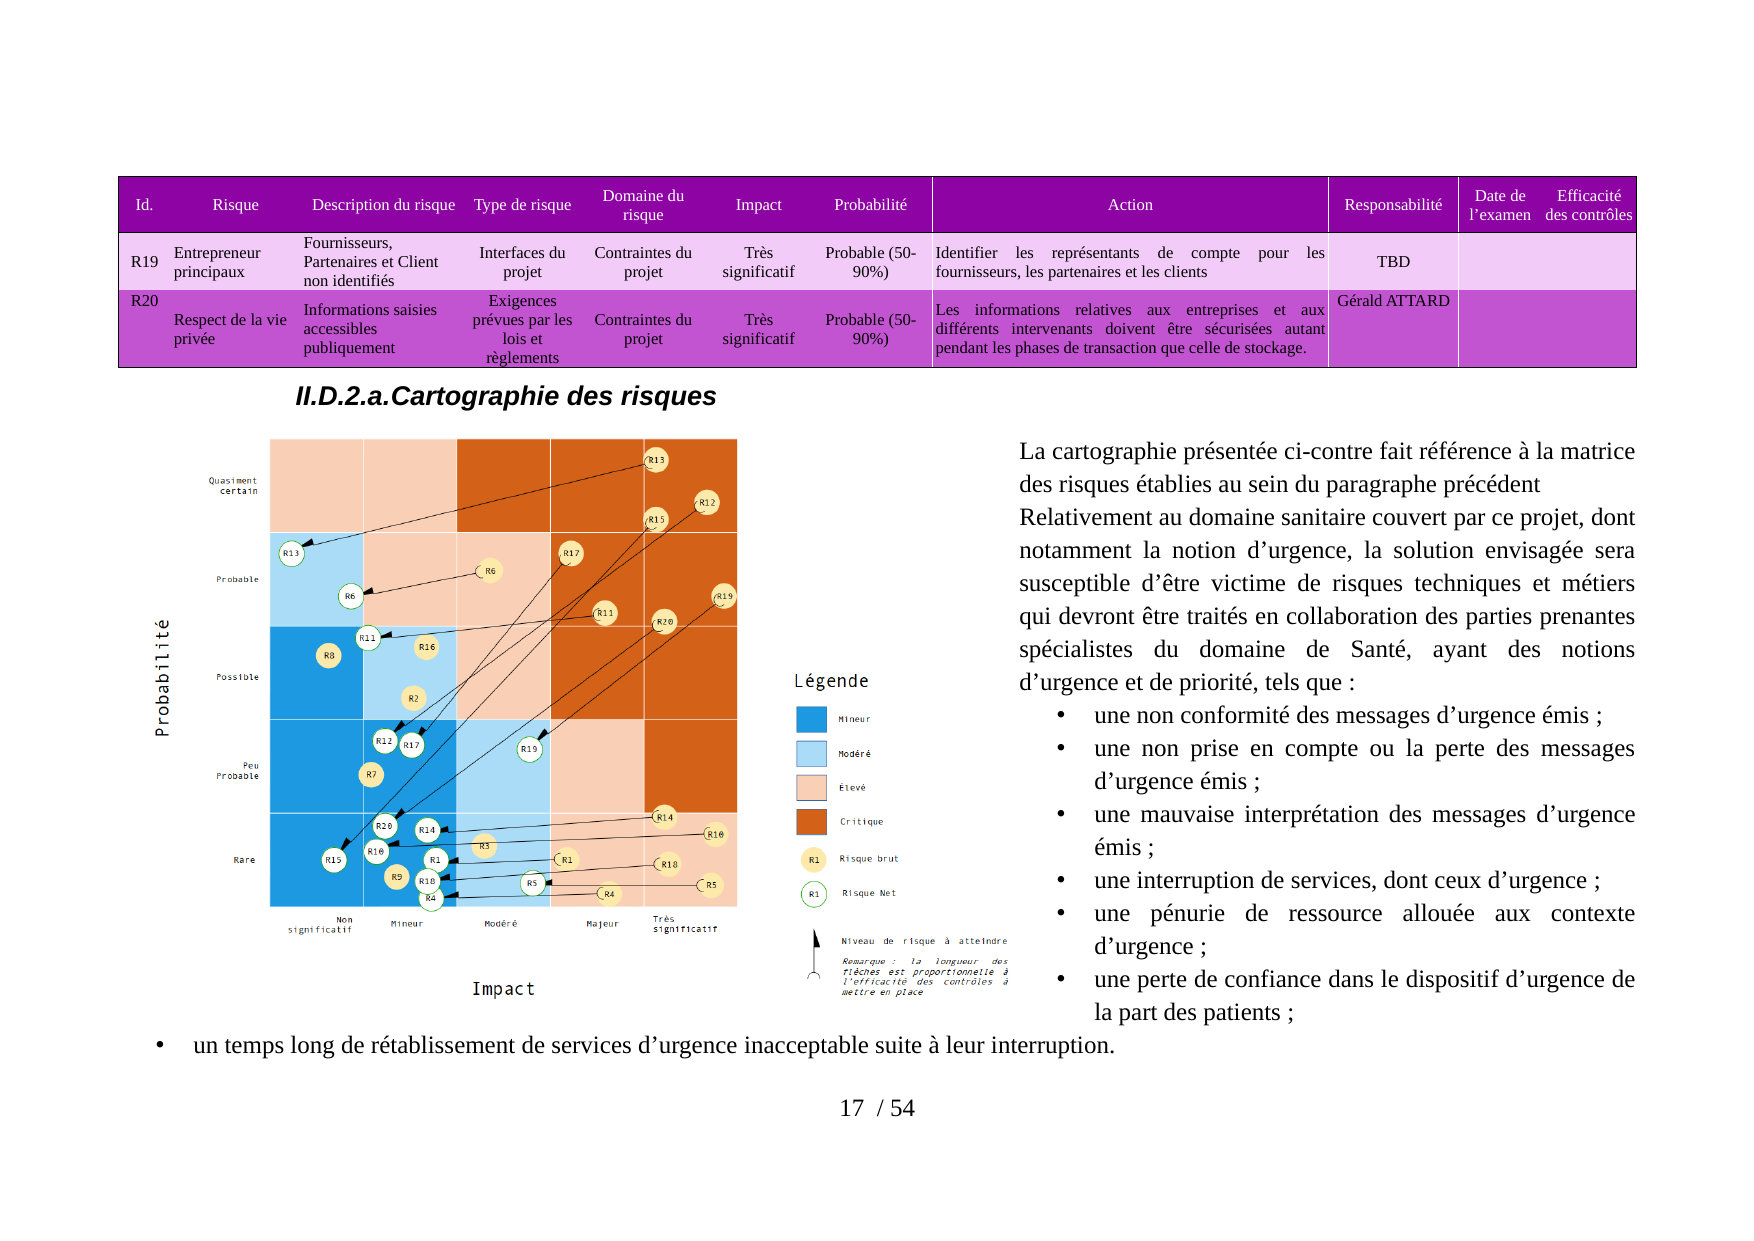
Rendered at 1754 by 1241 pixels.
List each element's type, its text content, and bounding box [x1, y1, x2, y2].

table_cell Entrepreneur principaux [171, 233, 300, 290]
table_header Action [933, 177, 1328, 232]
list une perte de confiance dans le dispositif d’urgence de la part des patients ; [156, 964, 1636, 1026]
text Relativement au domaine sanitaire couvert par ce projet, dont notamment la notion d’urgence, la solution envisagée sera susceptible d’être victime de risques techniques et métiers qui devront être traités en collaboration des parties prenantes spécialistes du domaine de Santé, ayant des notions d’urgence et de priorité, tels que : [1019, 502, 1636, 696]
table_cell Les informations relatives aux entreprises et aux différents intervenants doivent être sécurisées autant pendant les phases de transaction que celle de stockage. [933, 290, 1328, 367]
table_header Probabilité [809, 177, 932, 232]
table_cell Exigences prévues par les lois et règlements [467, 290, 578, 367]
list une non conformité des messages d’urgence émis ; [1019, 700, 1636, 729]
list une mauvaise interprétation des messages d’urgence émis ; [1019, 799, 1636, 861]
table_cell R20 [119, 290, 171, 367]
text La cartographie présentée ci-contre fait référence à la matrice des risques établies au sein du paragraphe précédent [1019, 436, 1636, 497]
table_cell R19 [119, 233, 171, 290]
table_header Responsabilité [1329, 177, 1458, 232]
table_cell Probable (50-90%) [809, 290, 932, 367]
list une non prise en compte ou la perte des messages d’urgence émis ; [1019, 733, 1636, 795]
table_cell Très significatif [708, 233, 809, 290]
table_cell Probable (50-90%) [809, 233, 932, 290]
table_cell [1542, 233, 1636, 290]
list un temps long de rétablissement de services d’urgence inacceptable suite à leur interruption. [156, 1030, 1636, 1059]
picture [139, 429, 1019, 1005]
table_cell Informations saisies accessibles publiquement [300, 290, 467, 367]
table_cell Identifier les représentants de compte pour les fournisseurs, les partenaires et les clients [933, 233, 1328, 290]
table_cell Gérald ATTARD [1329, 290, 1458, 367]
table_cell TBD [1329, 233, 1458, 290]
subtitle Cartographie des risques [118, 380, 1636, 411]
list une pénurie de ressource allouée aux contexte d’urgence ; [1019, 898, 1636, 960]
table_cell [1459, 290, 1542, 367]
table_cell Contraintes du projet [578, 233, 708, 290]
table_header Date de l’examen [1459, 177, 1542, 232]
table_header Risque [171, 177, 300, 232]
table_cell Respect de la vie privée [171, 290, 300, 367]
table_cell [1459, 233, 1542, 290]
table_cell [1542, 290, 1636, 367]
table_cell Fournisseurs, Partenaires et Client non identifiés [300, 233, 467, 290]
table_cell Très significatif [708, 290, 809, 367]
list une interruption de services, dont ceux d’urgence ; [1019, 865, 1636, 894]
table_cell Interfaces du projet [467, 233, 578, 290]
table_header Type de risque [467, 177, 578, 232]
table_header Description du risque [300, 177, 467, 232]
table_header Impact [708, 177, 809, 232]
table_header Domaine du risque [578, 177, 708, 232]
table_cell Contraintes du projet [578, 290, 708, 367]
table_header Efficacité des contrôles [1542, 177, 1636, 232]
table_header Id. [119, 177, 171, 232]
